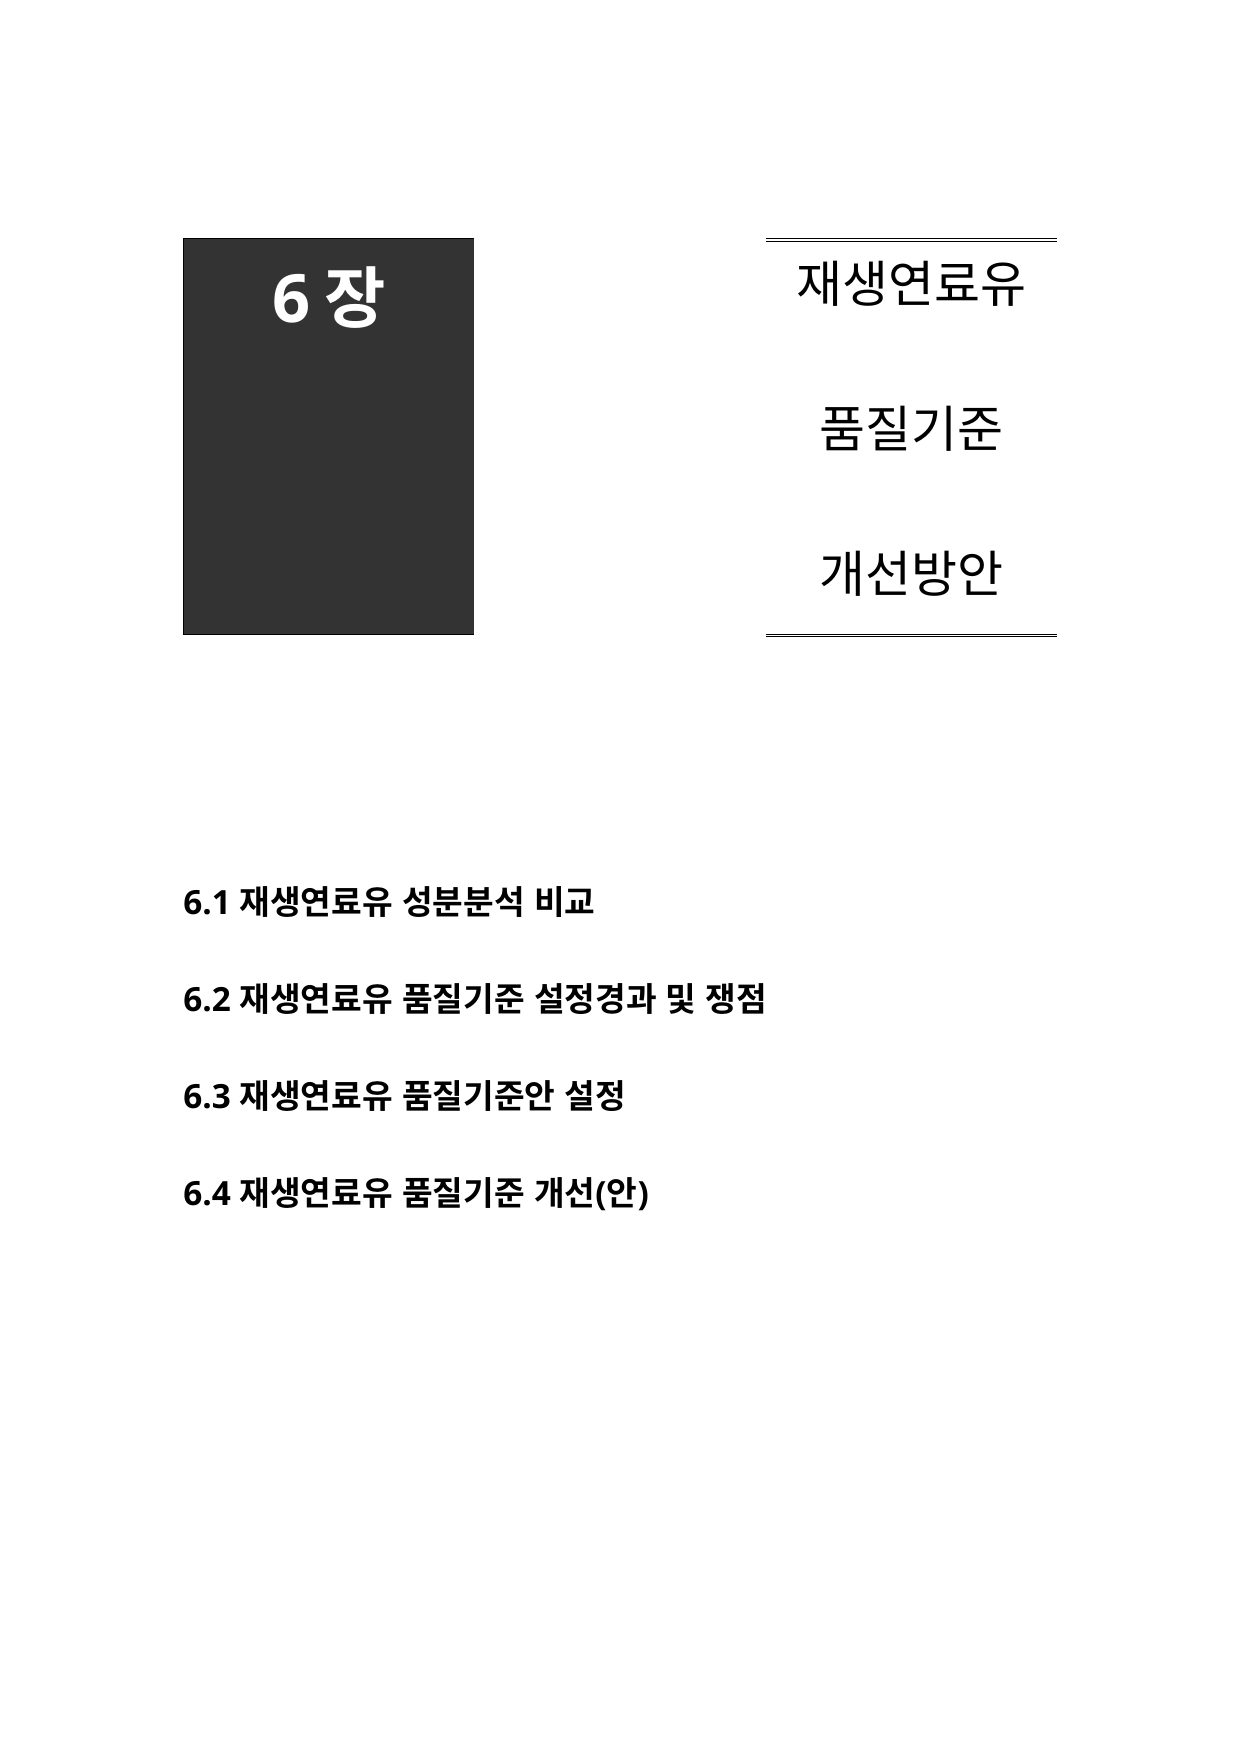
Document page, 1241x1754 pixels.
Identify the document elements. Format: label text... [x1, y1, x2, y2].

table_header 6.1 재생연료유 성분분석 비교 6.2 재생연료유 품질기준 설정경과 및 쟁점 6.3 재생연료유 품질기준안 설정 6.4 재생연료유 품질기준 개선(안) [180, 873, 1060, 1407]
table_header 재생연료유 품질기준 개선방안 [766, 242, 1057, 634]
table_header [474, 238, 766, 634]
table_header 6장 [184, 239, 474, 634]
